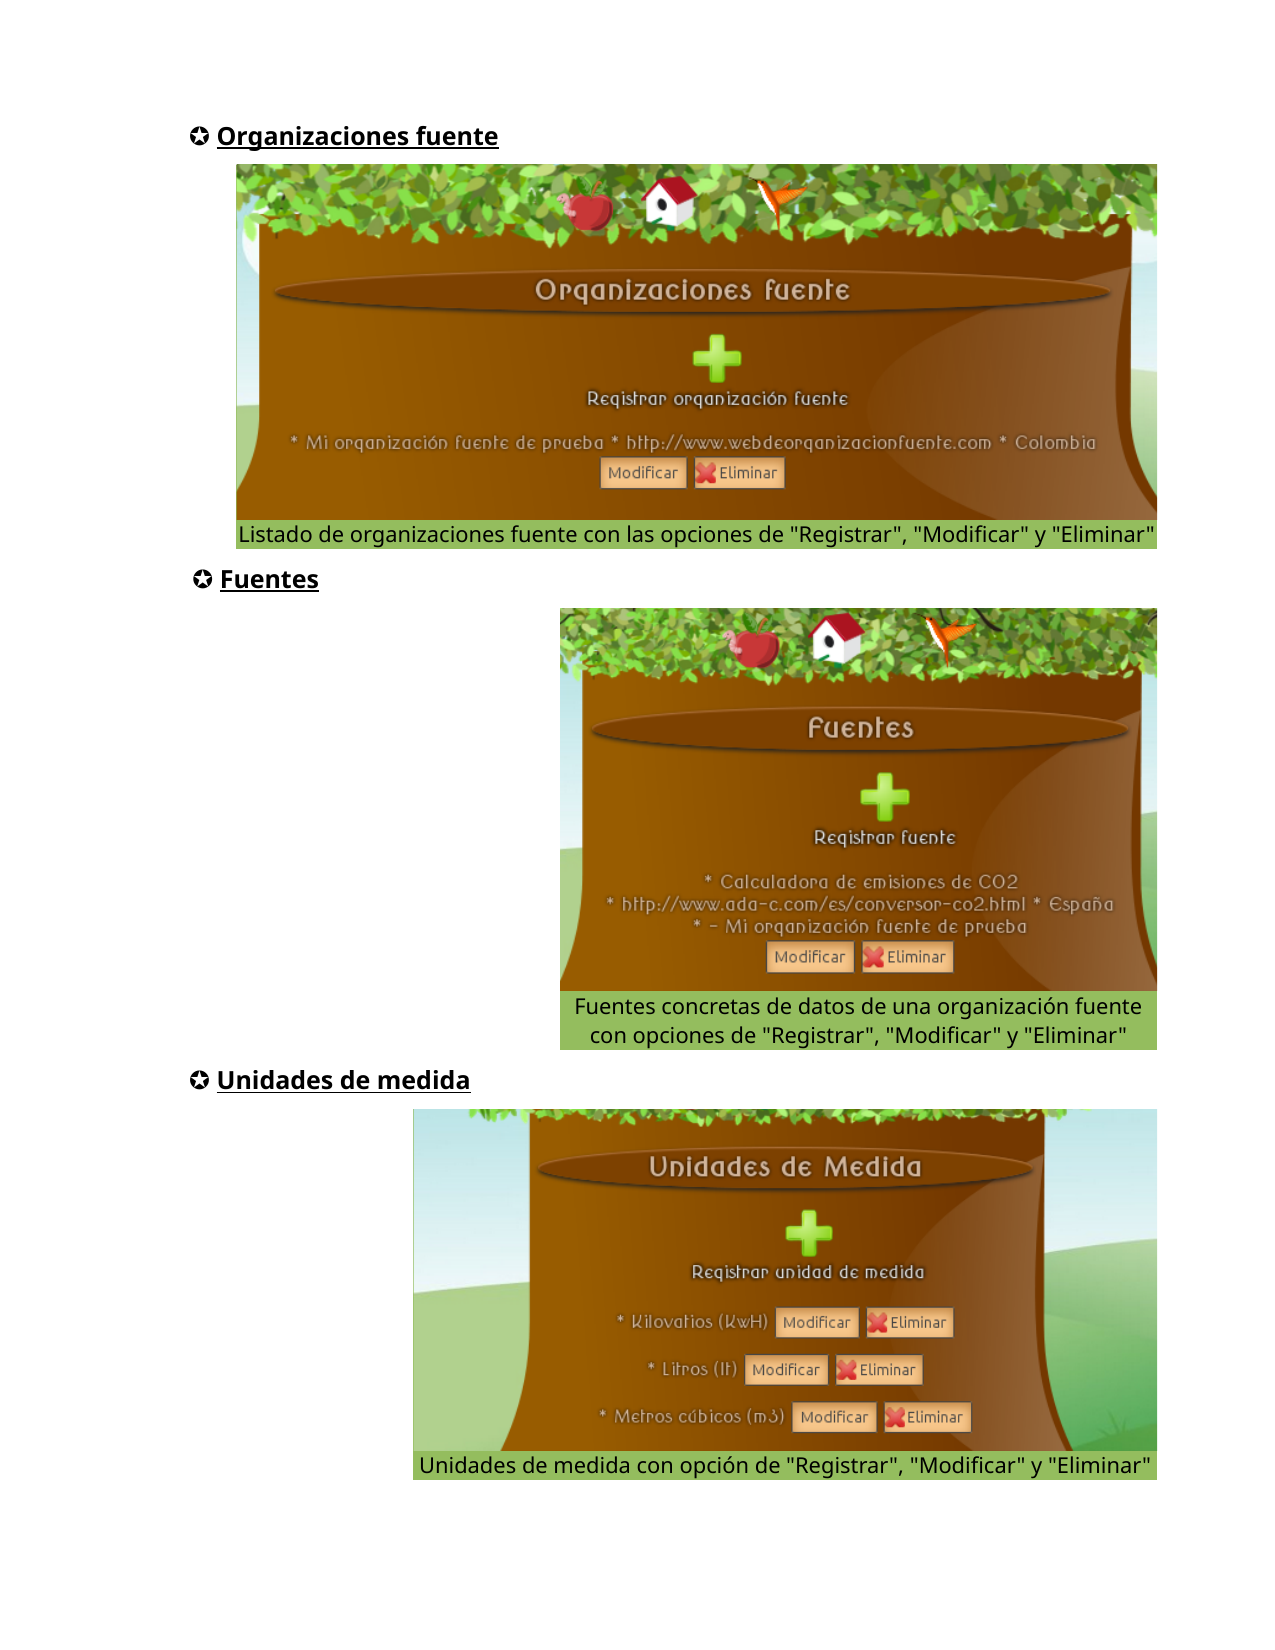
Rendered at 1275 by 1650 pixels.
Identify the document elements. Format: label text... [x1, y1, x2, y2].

text Fuentes concretas de datos de una organización fuente con opciones de "Registrar", "Modificar" y "Eliminar" [560, 991, 1157, 1050]
subtitle ✪ Fuentes [192, 561, 1157, 596]
picture [413, 1109, 1158, 1451]
picture [236, 164, 1158, 520]
subtitle ✪ Organizaciones fuente [189, 118, 1157, 152]
picture [560, 608, 1158, 991]
text Listado de organizaciones fuente con las opciones de "Registrar", "Modificar" y "Eliminar" [236, 520, 1157, 549]
subtitle ✪ Unidades de medida [189, 1063, 1157, 1097]
text Unidades de medida con opción de "Registrar", "Modificar" y "Eliminar" [413, 1451, 1157, 1480]
